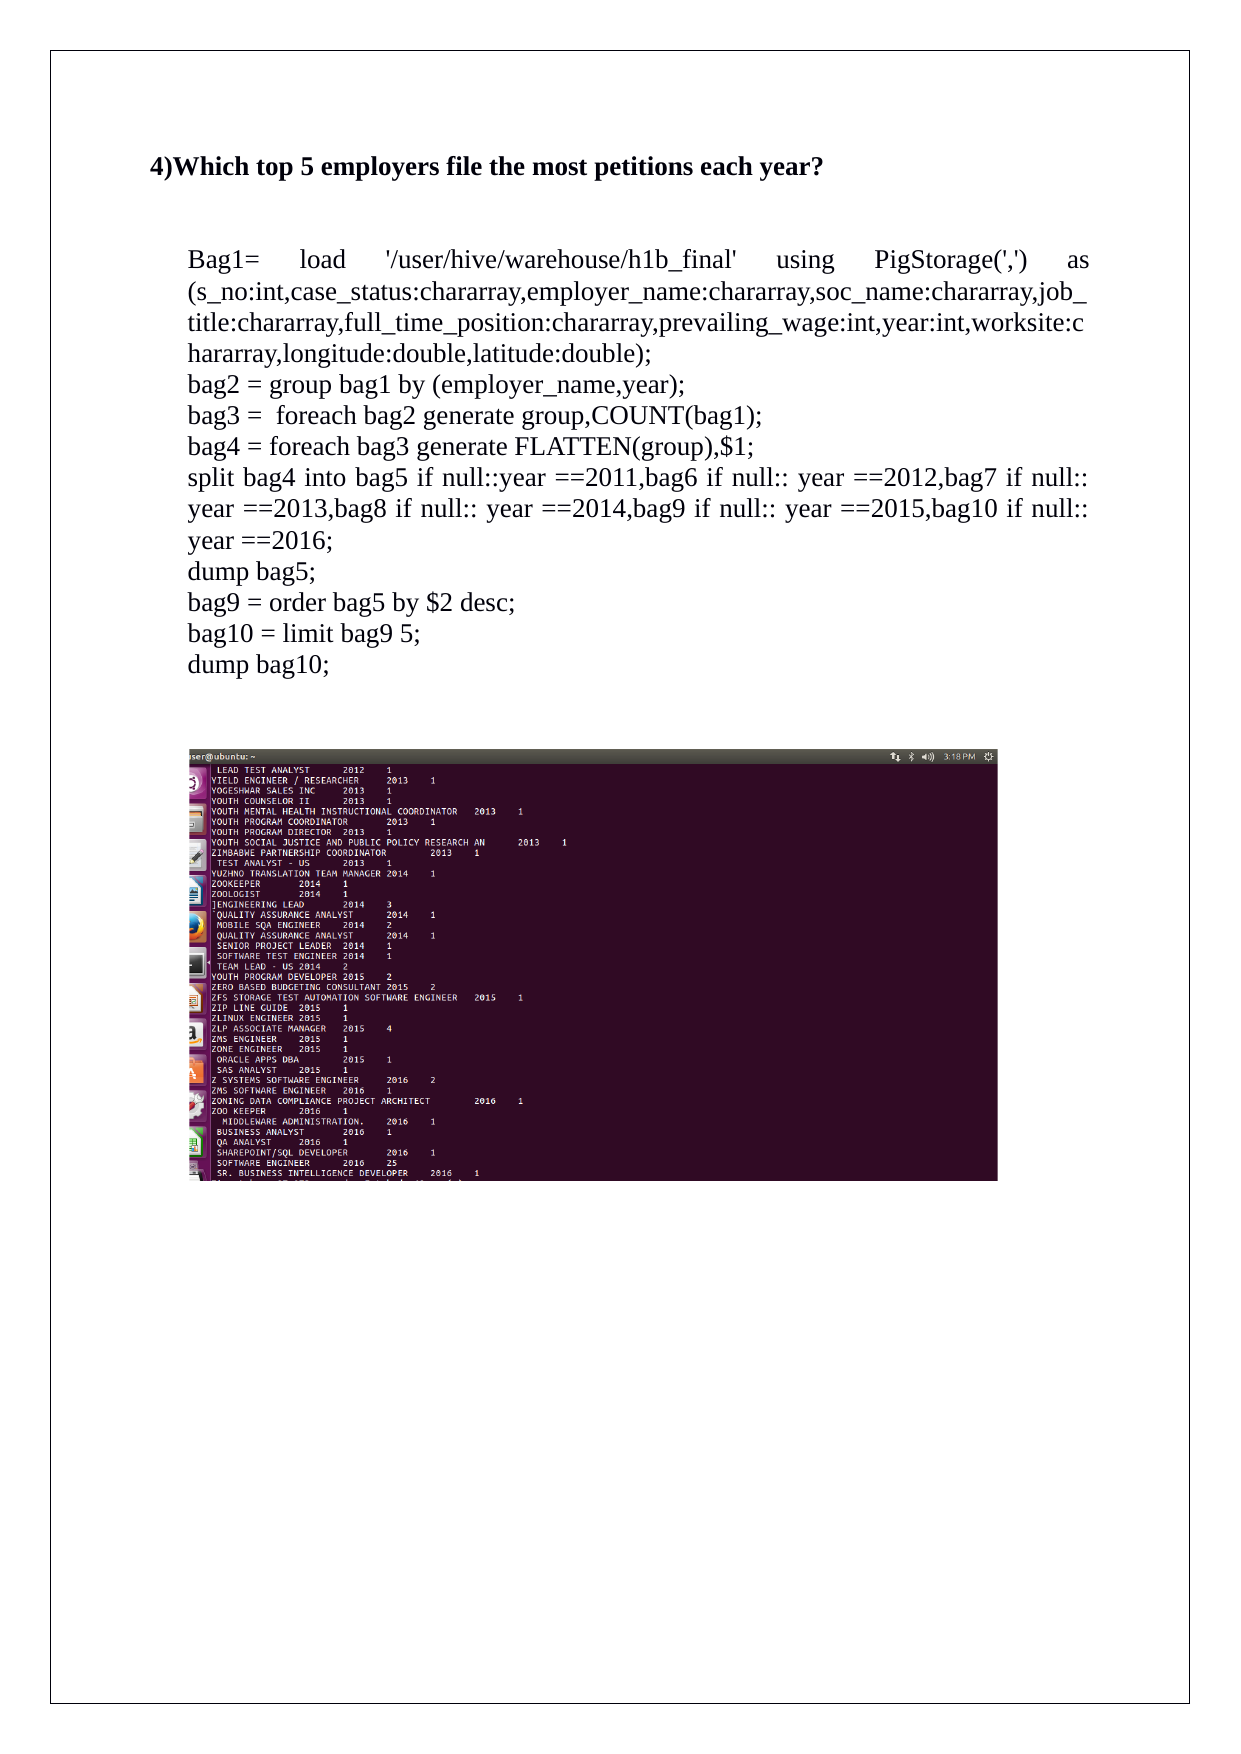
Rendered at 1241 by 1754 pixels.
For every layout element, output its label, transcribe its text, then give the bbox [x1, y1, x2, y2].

text bag10 = limit bag9 5; [187, 617, 1090, 648]
text 4)Which top 5 employers file the most petitions each year? [150, 150, 1090, 181]
text bag4 = foreach bag3 generate FLATTEN(group),$1; [187, 430, 1090, 461]
text bag2 = group bag1 by (employer_name,year); [187, 368, 1090, 399]
text bag3 = foreach bag2 generate group,COUNT(bag1); [187, 399, 1090, 430]
text dump bag10; [187, 648, 1090, 679]
text dump bag5; [187, 555, 1090, 586]
picture [189, 749, 998, 1181]
text Bag1= load '/user/hive/warehouse/h1b_final' using PigStorage(',') as (s_no:int,case_status:chararray,employer_name:chararray,soc_name:chararray,job_title:chararray,full_time_position:chararray,prevailing_wage:int,year:int,worksite:chararray,longitude:double,latitude:double); [187, 243, 1090, 368]
text bag9 = order bag5 by $2 desc; [187, 586, 1090, 617]
text split bag4 into bag5 if null::year ==2011,bag6 if null:: year ==2012,bag7 if null:: year ==2013,bag8 if null:: year ==2014,bag9 if null:: year ==2015,bag10 if null:: year ==2016; [187, 461, 1090, 555]
